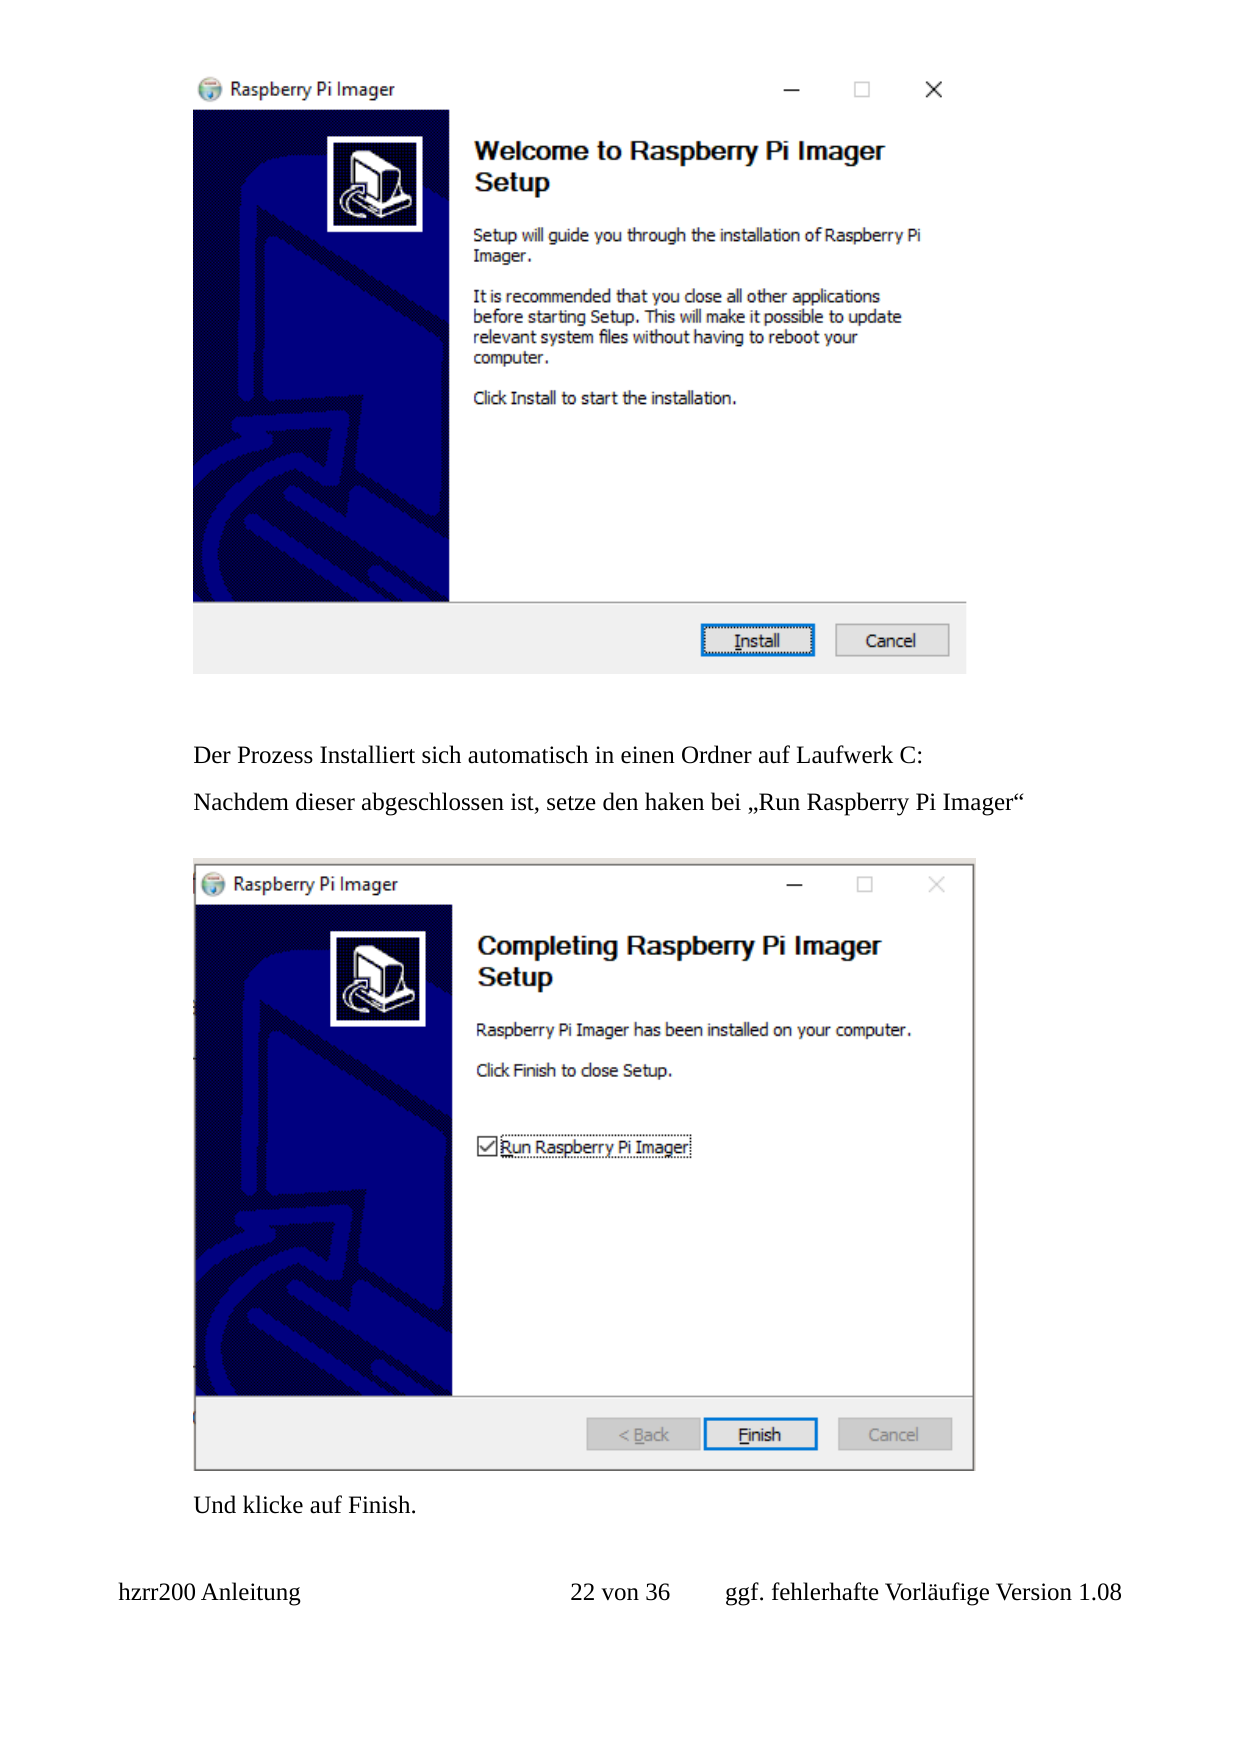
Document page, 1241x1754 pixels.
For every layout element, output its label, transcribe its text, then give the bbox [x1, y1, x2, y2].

text Der Prozess Installiert sich automatisch in einen Ordner auf Laufwerk C: [118, 740, 1122, 769]
text Nachdem dieser abgeschlossen ist, setze den haken bei „Run Raspberry Pi Imager“ [118, 787, 1122, 816]
text Und klicke auf Finish. [118, 1490, 1122, 1518]
picture [193, 75, 967, 674]
picture [193, 858, 976, 1471]
